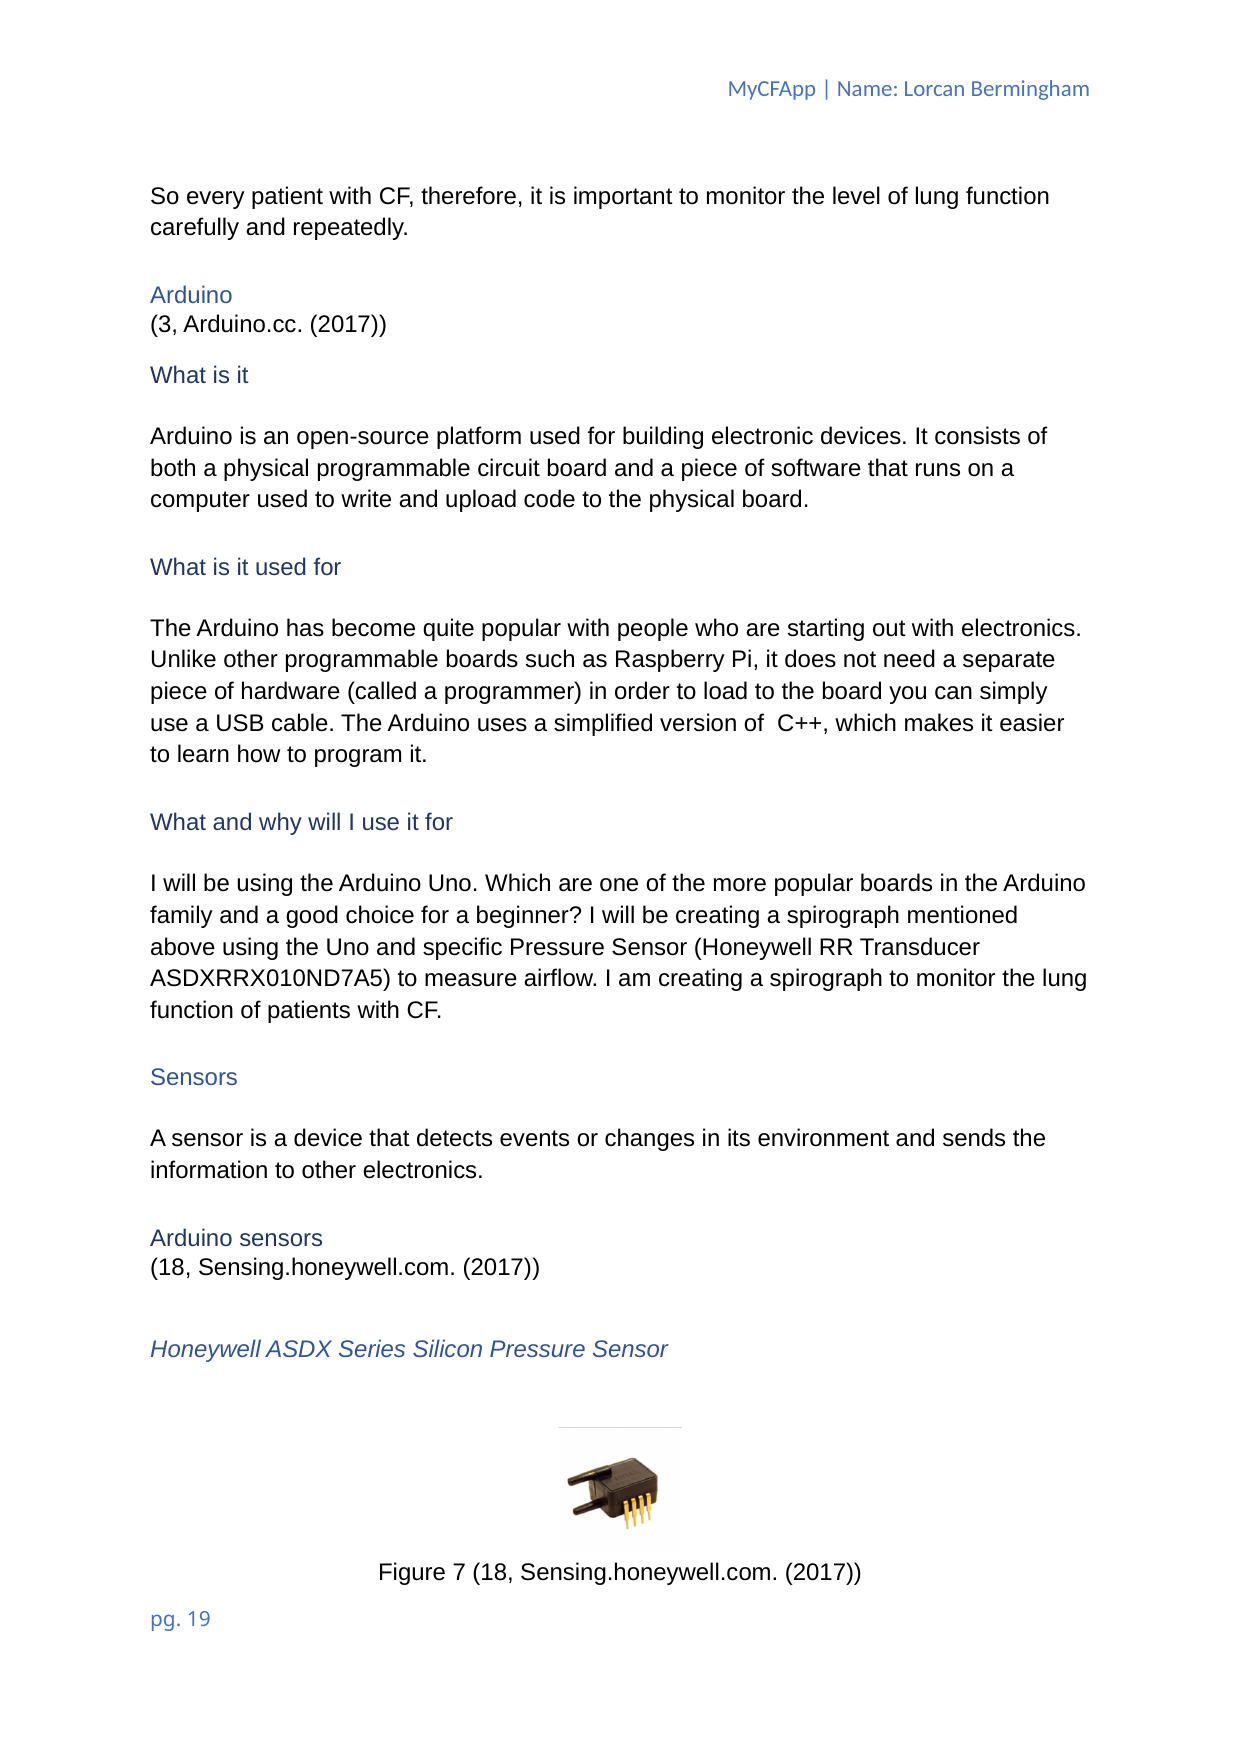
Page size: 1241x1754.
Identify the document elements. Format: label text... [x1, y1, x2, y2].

subtitle What is it [150, 361, 1090, 388]
text Arduino is an open-source platform used for building electronic devices. It consists of both a physical programmable circuit board and a piece of software that runs on a computer used to write and upload code to the physical board. [150, 422, 1090, 513]
text So every patient with CF, therefore, it is important to monitor the level of lung function carefully and repeatedly. [150, 182, 1090, 241]
text I will be using the Arduino Uno. Which are one of the more popular boards in the Arduino family and a good choice for a beginner? I will be creating a spirograph mentioned above using the Uno and specific Pressure Sensor (Honeywell RR Transducer ASDXRRX010ND7A5) to measure airflow. I am creating a spirograph to monitor the lung function of patients with CF. [150, 869, 1090, 1023]
text A sensor is a device that detects events or changes in its environment and sends the information to other electronics. [150, 1124, 1090, 1184]
subtitle What and why will I use it for [150, 808, 1090, 836]
text The Arduino has become quite popular with people who are starting out with electronics. Unlike other programmable boards such as Raspberry Pi, it does not need a separate piece of hardware (called a programmer) in order to load to the board you can simply use a USB cable. The Arduino uses a simplified version of C++, which makes it easier to learn how to program it. [150, 614, 1090, 768]
subtitle Sensors [150, 1063, 1090, 1091]
subtitle Arduino sensors [150, 1223, 1090, 1251]
subtitle Arduino [150, 281, 1090, 308]
subtitle What is it used for [150, 553, 1090, 580]
subtitle Honeywell ASDX Series Silicon Pressure Sensor [150, 1335, 1090, 1363]
text Figure 7 (18, Sensing.honeywell.com. (2017)) [150, 1557, 1090, 1585]
text (3, Arduino.cc. (2017)) [150, 310, 1090, 338]
text (18, Sensing.honeywell.com. (2017)) [150, 1253, 1090, 1281]
